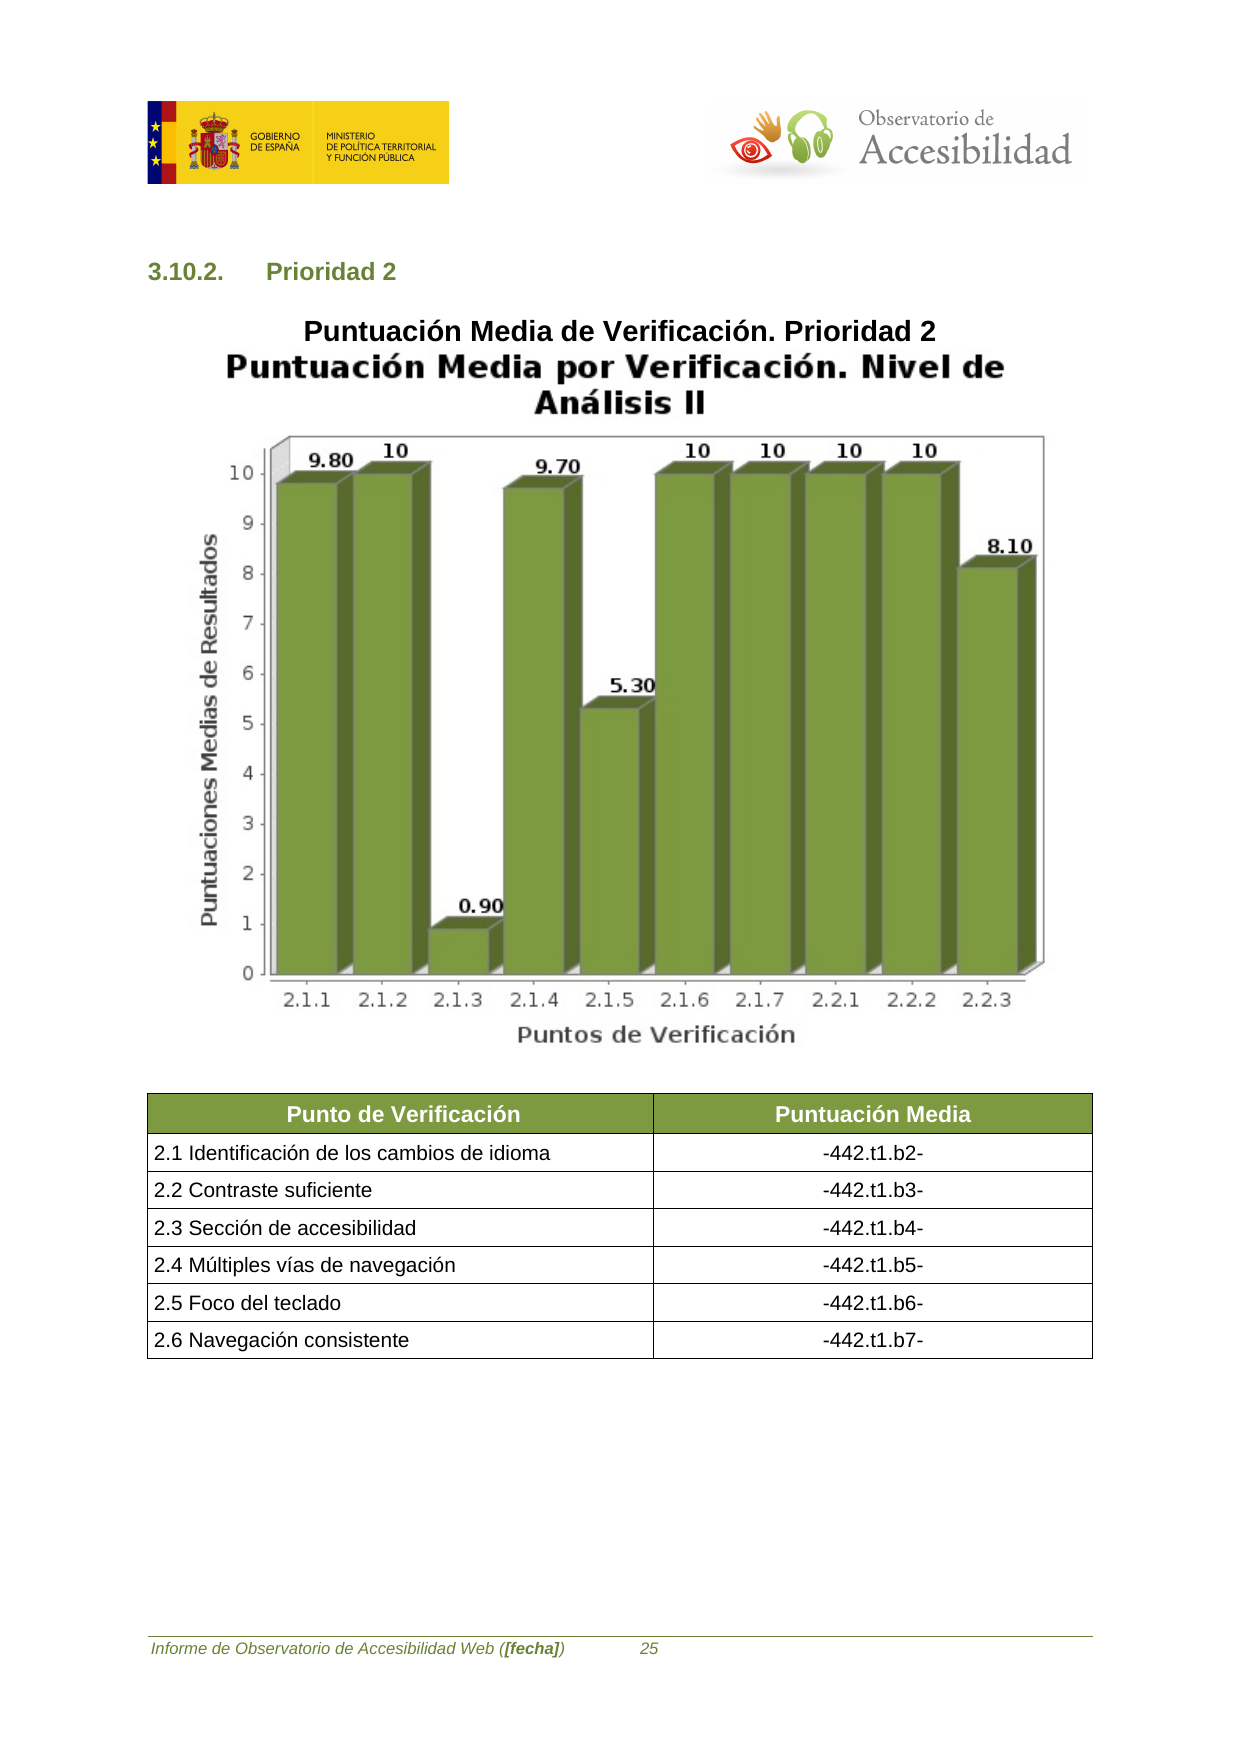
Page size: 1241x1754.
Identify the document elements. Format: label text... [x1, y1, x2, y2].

picture [178, 347, 1062, 1057]
table_cell 2.5 Foco del teclado [148, 1284, 653, 1321]
table_header Punto de Verificación [148, 1094, 653, 1133]
subtitle Prioridad 2 [148, 257, 1092, 286]
table_cell 2.3 Sección de accesibilidad [148, 1209, 653, 1246]
table_cell 2.6 Navegación consistente [148, 1322, 653, 1358]
table_header Puntuación Media [654, 1094, 1092, 1133]
table_cell -442.t1.b2- [654, 1134, 1092, 1171]
table_cell 2.1 Identificación de los cambios de idioma [148, 1134, 653, 1171]
text Puntuación Media de Verificación. Prioridad 2 [148, 314, 1092, 347]
picture [710, 101, 1086, 184]
table_cell -442.t1.b4- [654, 1209, 1092, 1246]
table_cell 2.4 Múltiples vías de navegación [148, 1247, 653, 1283]
table_cell -442.t1.b6- [654, 1284, 1092, 1321]
table_cell -442.t1.b5- [654, 1247, 1092, 1283]
picture [147, 101, 450, 184]
table_cell 2.2 Contraste suficiente [148, 1172, 653, 1208]
table_cell -442.t1.b7- [654, 1322, 1092, 1358]
table_cell -442.t1.b3- [654, 1172, 1092, 1208]
